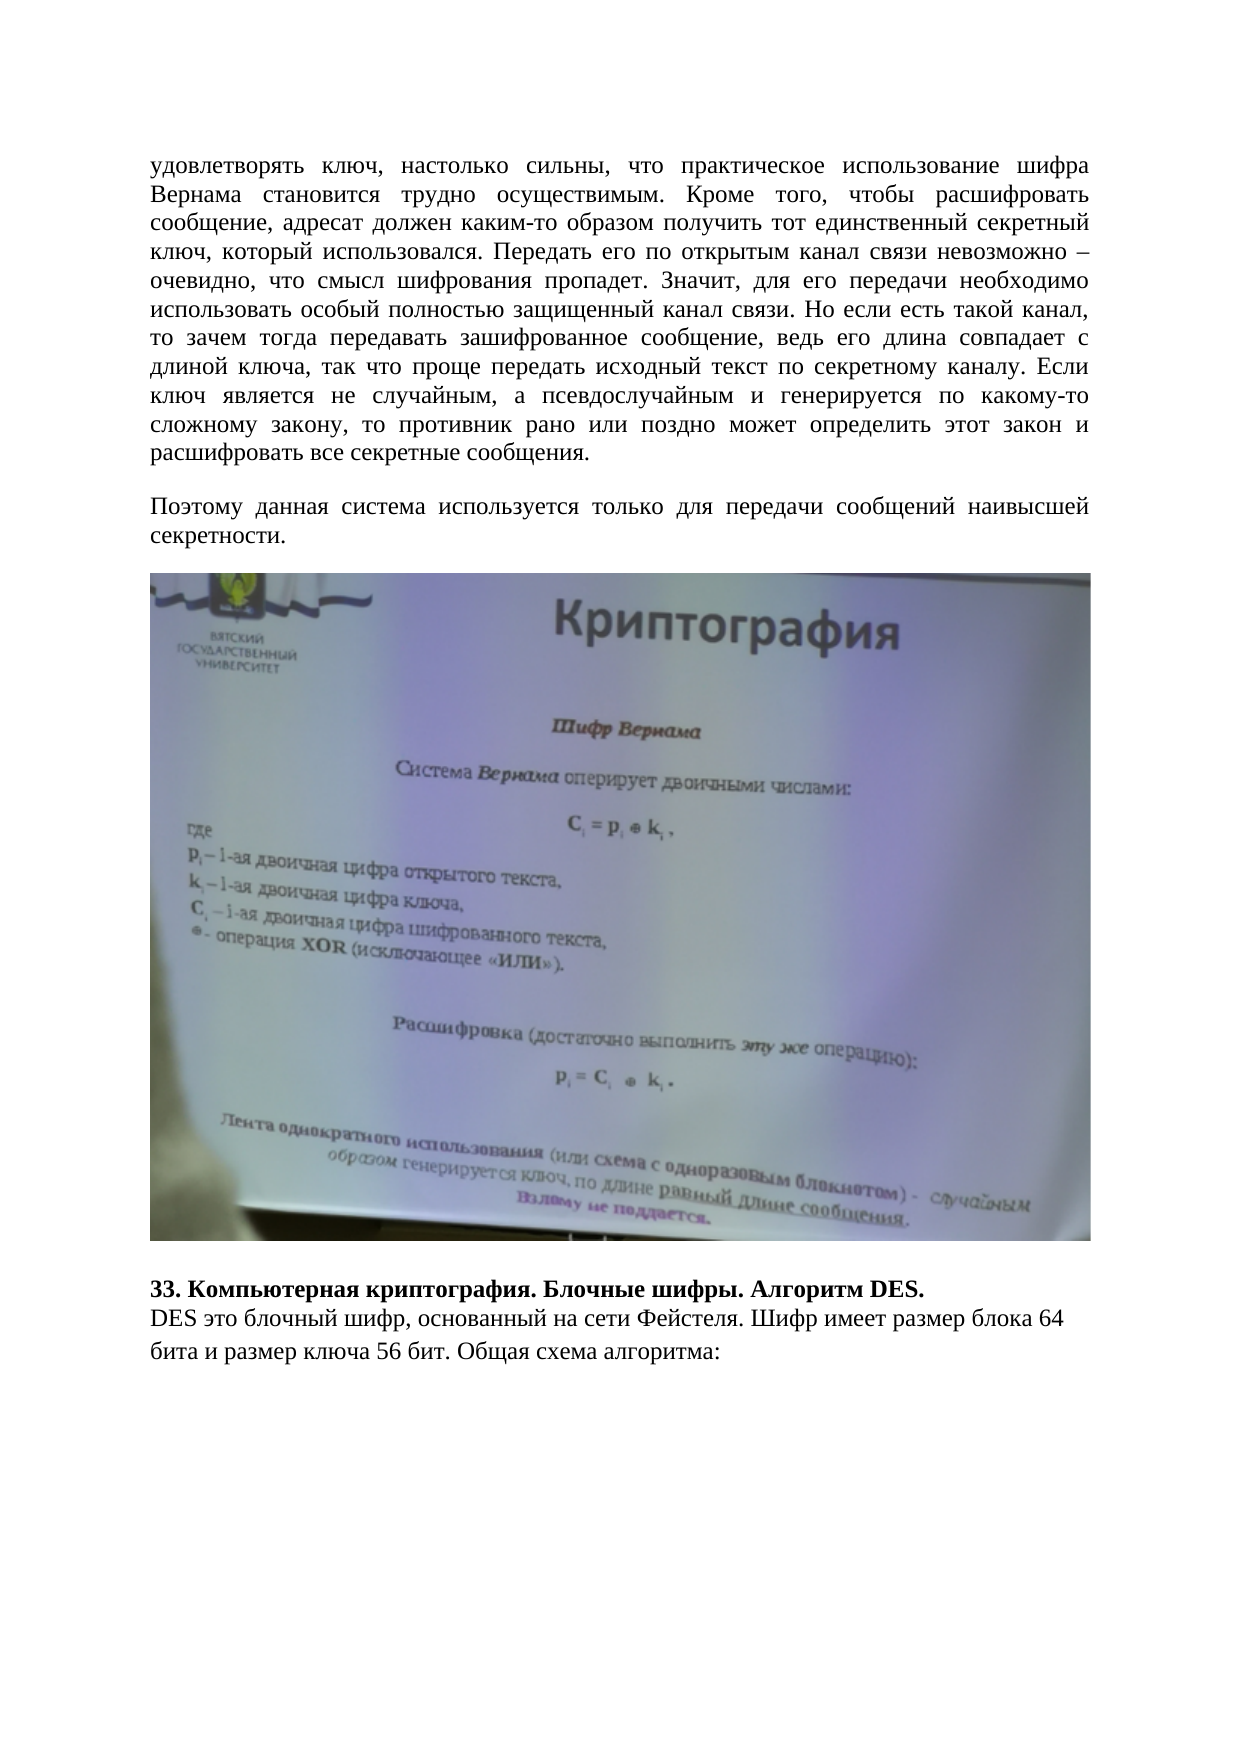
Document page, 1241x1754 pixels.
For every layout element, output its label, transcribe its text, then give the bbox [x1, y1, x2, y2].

text DES это блочный шифр, основанный на сети Фейстеля. Шифр имеет размер блока 64 бита и размер ключа 56 бит. Общая схема алгоритма: [150, 1303, 1090, 1365]
picture [150, 573, 1091, 1241]
text Поэтому данная система используется только для передачи сообщений наивысшей секретности. [150, 491, 1090, 549]
title 33. Компьютерная криптография. Блочные шифры. Алгоритм DES. [150, 1274, 1090, 1303]
text удовлетворять ключ, настолько сильны, что практическое использование шифра Вернама становится трудно осуществимым. Кроме того, чтобы расшифровать сообщение, адресат должен каким-то образом получить тот единственный секретный ключ, который использовался. Передать его по открытым канал связи невозможно – очевидно, что смысл шифрования пропадет. Значит, для его передачи необходимо использовать особый полностью защищенный канал связи. Но если есть такой канал, то зачем тогда передавать зашифрованное сообщение, ведь его длина совпадает с длиной ключа, так что проще передать исходный текст по секретному каналу. Если ключ является не случайным, а псевдослучайным и генерируется по какому-то сложному закону, то противник рано или поздно может определить этот закон и расшифровать все секретные сообщения. [150, 150, 1090, 466]
